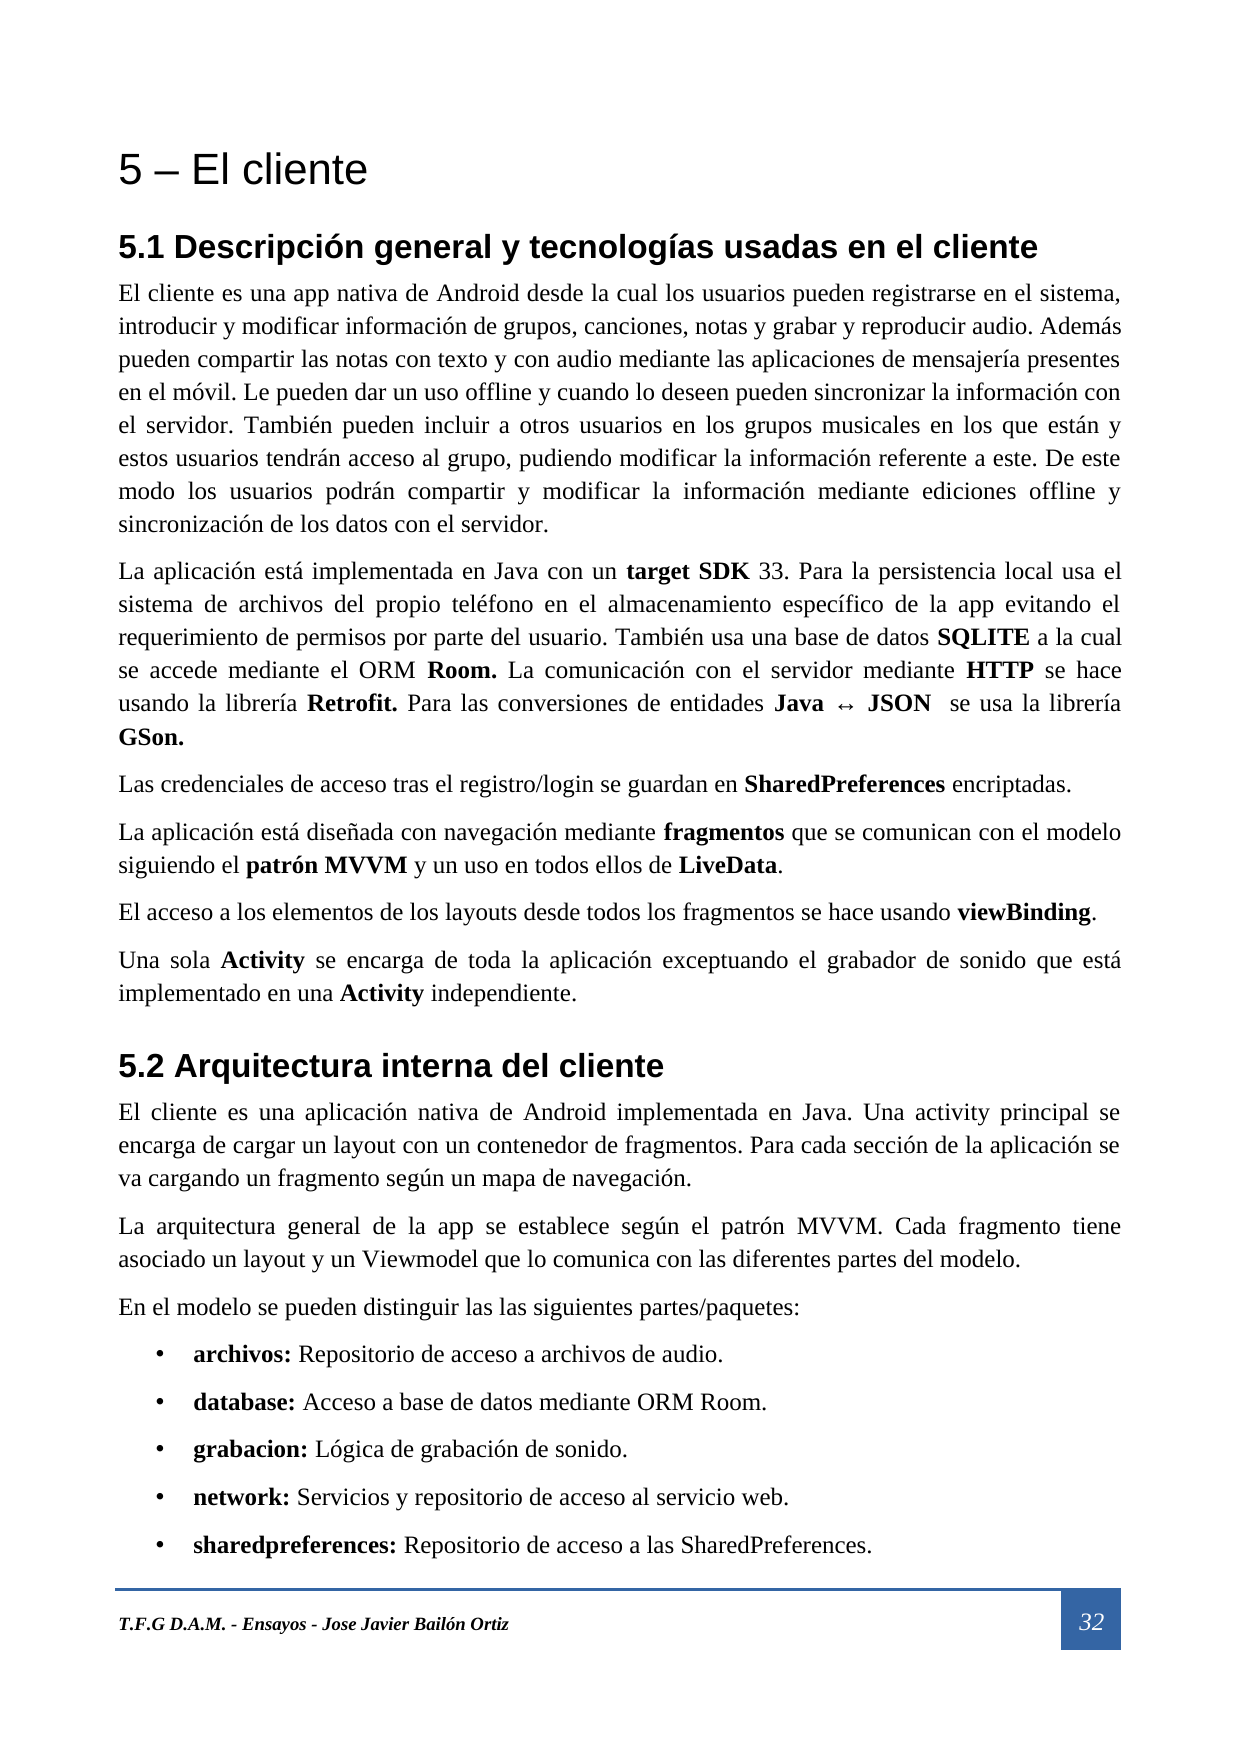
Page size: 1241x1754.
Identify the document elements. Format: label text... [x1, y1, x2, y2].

text La aplicación está implementada en Java con un target SDK 33. Para la persistencia local usa el sistema de archivos del propio teléfono en el almacenamiento específico de la app evitando el requerimiento de permisos por parte del usuario. También usa una base de datos SQLITE a la cual se accede mediante el ORM Room. La comunicación con el servidor mediante HTTP se hace usando la librería Retrofit. Para las conversiones de entidades Java ↔ JSON se usa la librería GSon. [118, 556, 1122, 750]
subtitle 5.1 Descripción general y tecnologías usadas en el cliente [118, 227, 1122, 265]
text La arquitectura general de la app se establece según el patrón MVVM. Cada fragmento tiene asociado un layout y un Viewmodel que lo comunica con las diferentes partes del modelo. [118, 1211, 1122, 1273]
list sharedpreferences: Repositorio de acceso a las SharedPreferences. [156, 1530, 1122, 1558]
subtitle 5 – El cliente [118, 143, 1122, 193]
text Una sola Activity se encarga de toda la aplicación exceptuando el grabador de sonido que está implementado en una Activity independiente. [118, 945, 1122, 1007]
text El cliente es una aplicación nativa de Android implementada en Java. Una activity principal se encarga de cargar un layout con un contenedor de fragmentos. Para cada sección de la aplicación se va cargando un fragmento según un mapa de navegación. [118, 1097, 1122, 1192]
text En el modelo se pueden distinguir las las siguientes partes/paquetes: [118, 1292, 1122, 1320]
list database: Acceso a base de datos mediante ORM Room. [156, 1387, 1122, 1416]
subtitle 5.2 Arquitectura interna del cliente [118, 1046, 1122, 1085]
list archivos: Repositorio de acceso a archivos de audio. [156, 1339, 1122, 1368]
text El cliente es una app nativa de Android desde la cual los usuarios pueden registrarse en el sistema, introducir y modificar información de grupos, canciones, notas y grabar y reproducir audio. Además pueden compartir las notas con texto y con audio mediante las aplicaciones de mensajería presentes en el móvil. Le pueden dar un uso offline y cuando lo deseen pueden sincronizar la información con el servidor. También pueden incluir a otros usuarios en los grupos musicales en los que están y estos usuarios tendrán acceso al grupo, pudiendo modificar la información referente a este. De este modo los usuarios podrán compartir y modificar la información mediante ediciones offline y sincronización de los datos con el servidor. [118, 278, 1122, 538]
list network: Servicios y repositorio de acceso al servicio web. [156, 1482, 1122, 1511]
text Las credenciales de acceso tras el registro/login se guardan en SharedPreferences encriptadas. [118, 769, 1122, 798]
list grabacion: Lógica de grabación de sonido. [156, 1434, 1122, 1463]
text La aplicación está diseñada con navegación mediante fragmentos que se comunican con el modelo siguiendo el patrón MVVM y un uso en todos ellos de LiveData. [118, 817, 1122, 878]
text El acceso a los elementos de los layouts desde todos los fragmentos se hace usando viewBinding. [118, 897, 1122, 926]
